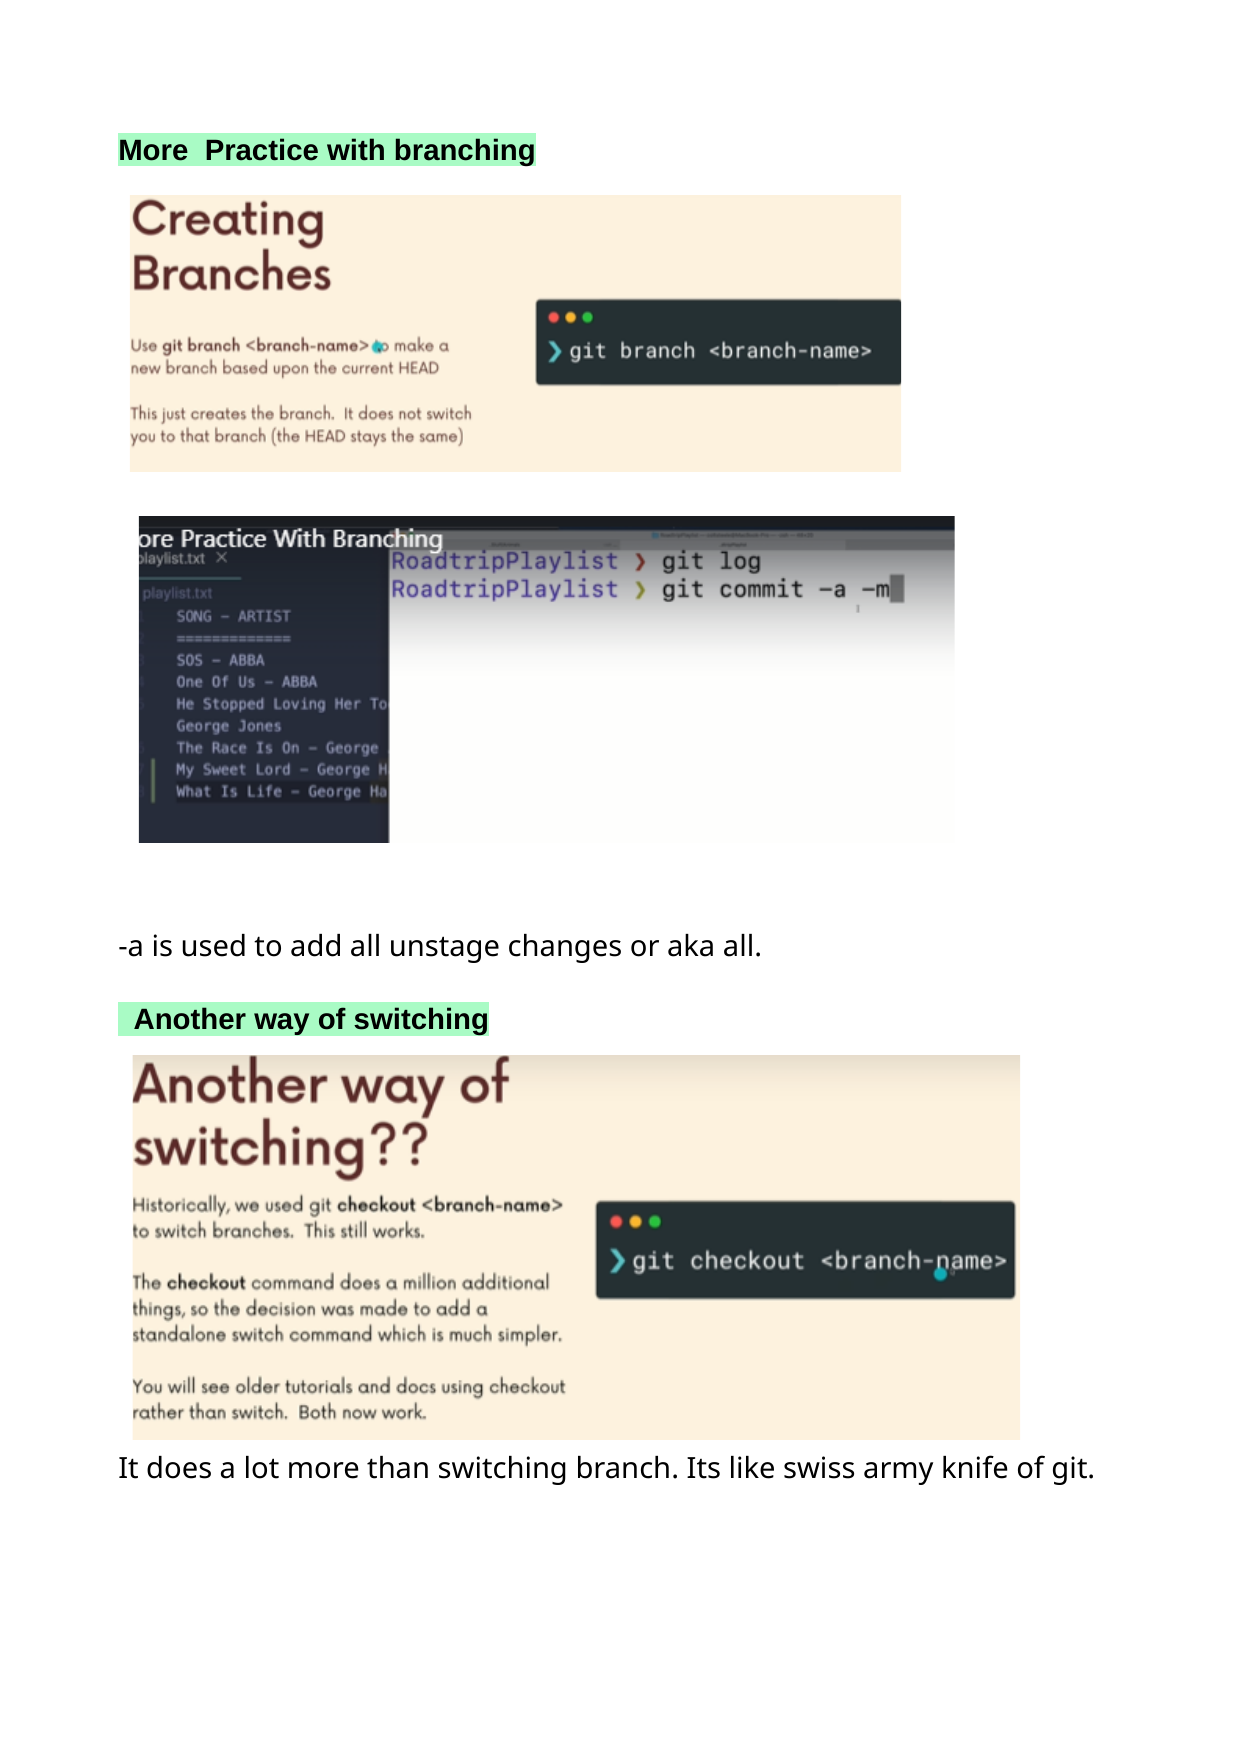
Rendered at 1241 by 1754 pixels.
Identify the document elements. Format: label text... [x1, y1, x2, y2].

subtitle Another way of switching [489, 1002, 1122, 1036]
picture [138, 516, 955, 843]
picture [132, 1055, 1021, 1440]
subtitle More Practice with branching [536, 133, 1122, 166]
picture [129, 195, 902, 472]
text -a is used to add all unstage changes or aka all. [118, 925, 1122, 965]
text It does a lot more than switching branch. Its like swiss army knife of git. [118, 1048, 1122, 1487]
